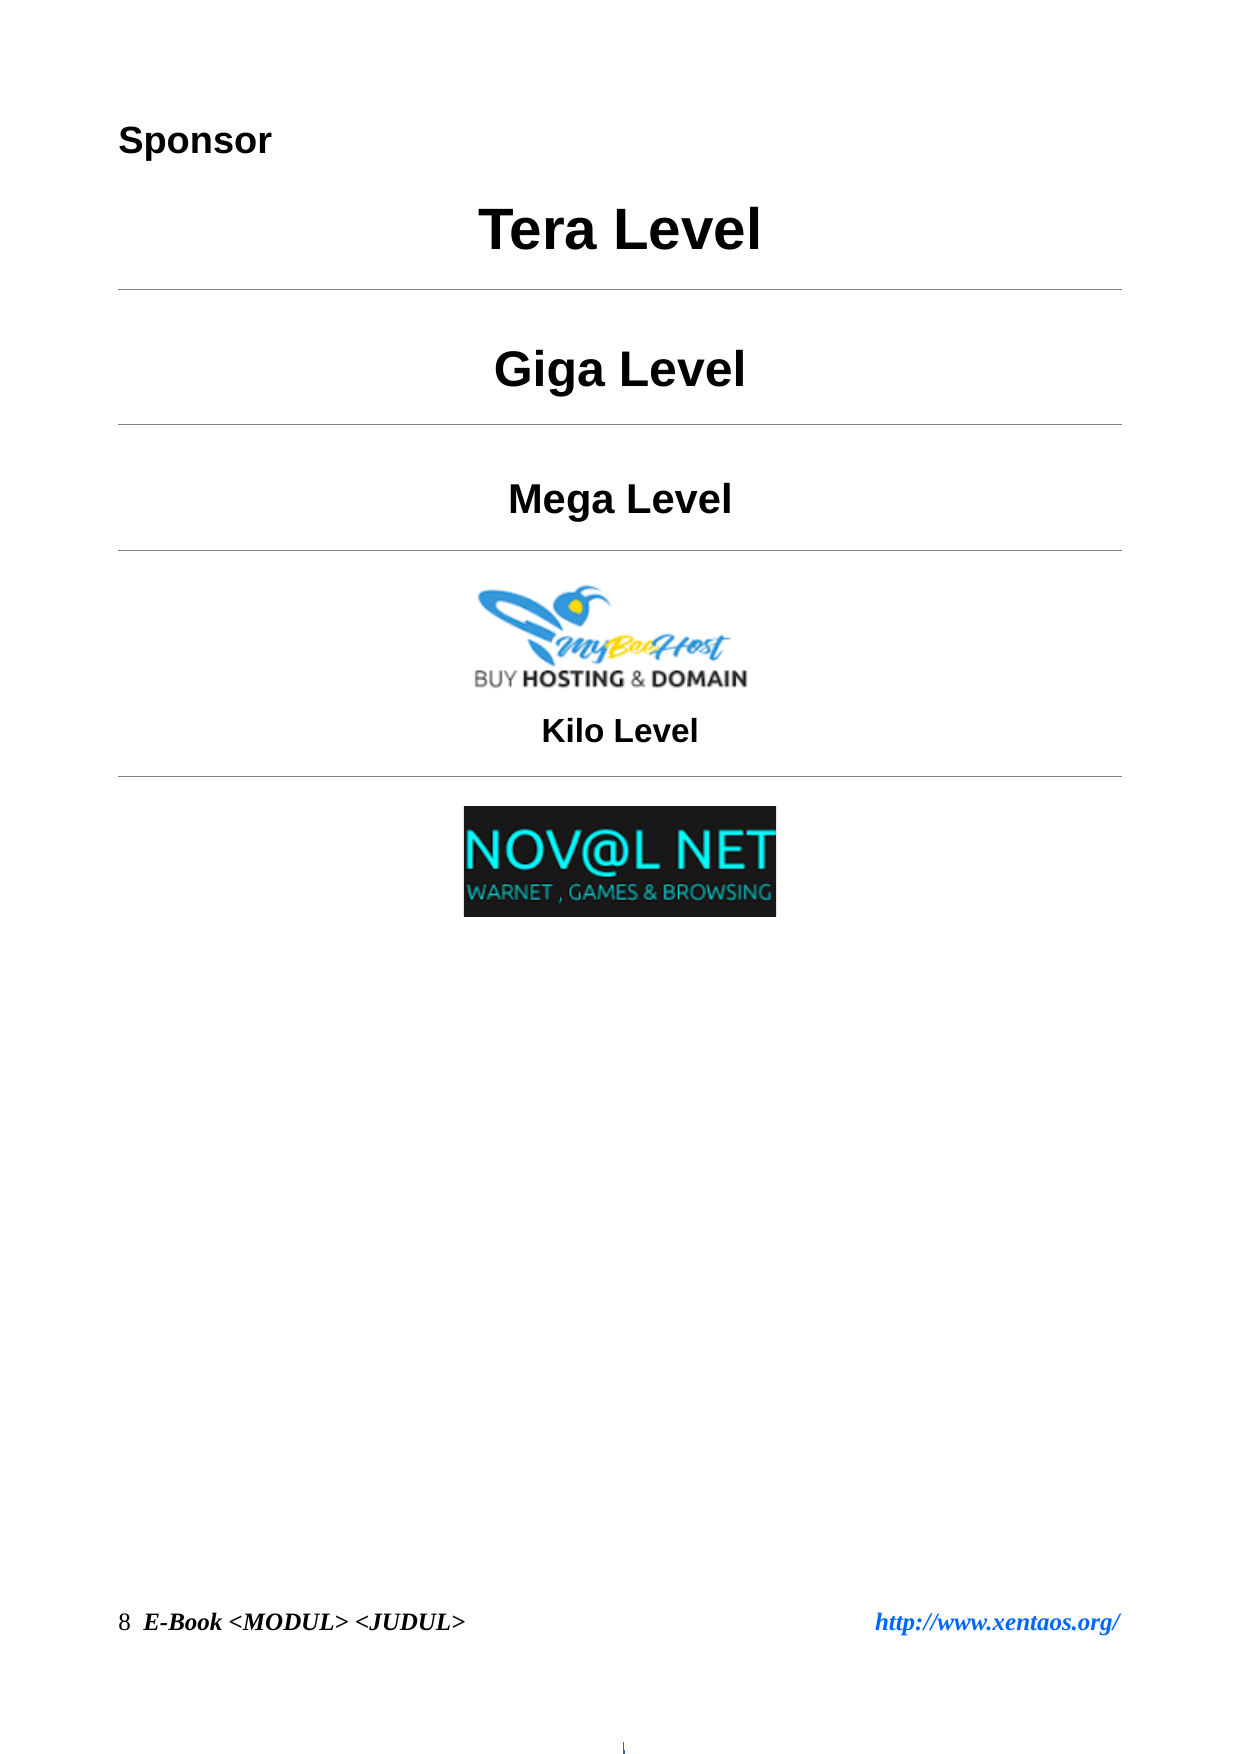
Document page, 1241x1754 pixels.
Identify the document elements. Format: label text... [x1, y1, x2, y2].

picture [463, 806, 777, 917]
subtitle Sponsor [118, 118, 1122, 162]
picture [463, 579, 777, 691]
subtitle Tera Level [118, 195, 1122, 262]
subtitle Giga Level [118, 340, 1122, 397]
subtitle Kilo Level [118, 711, 1122, 749]
subtitle Mega Level [118, 475, 1122, 523]
